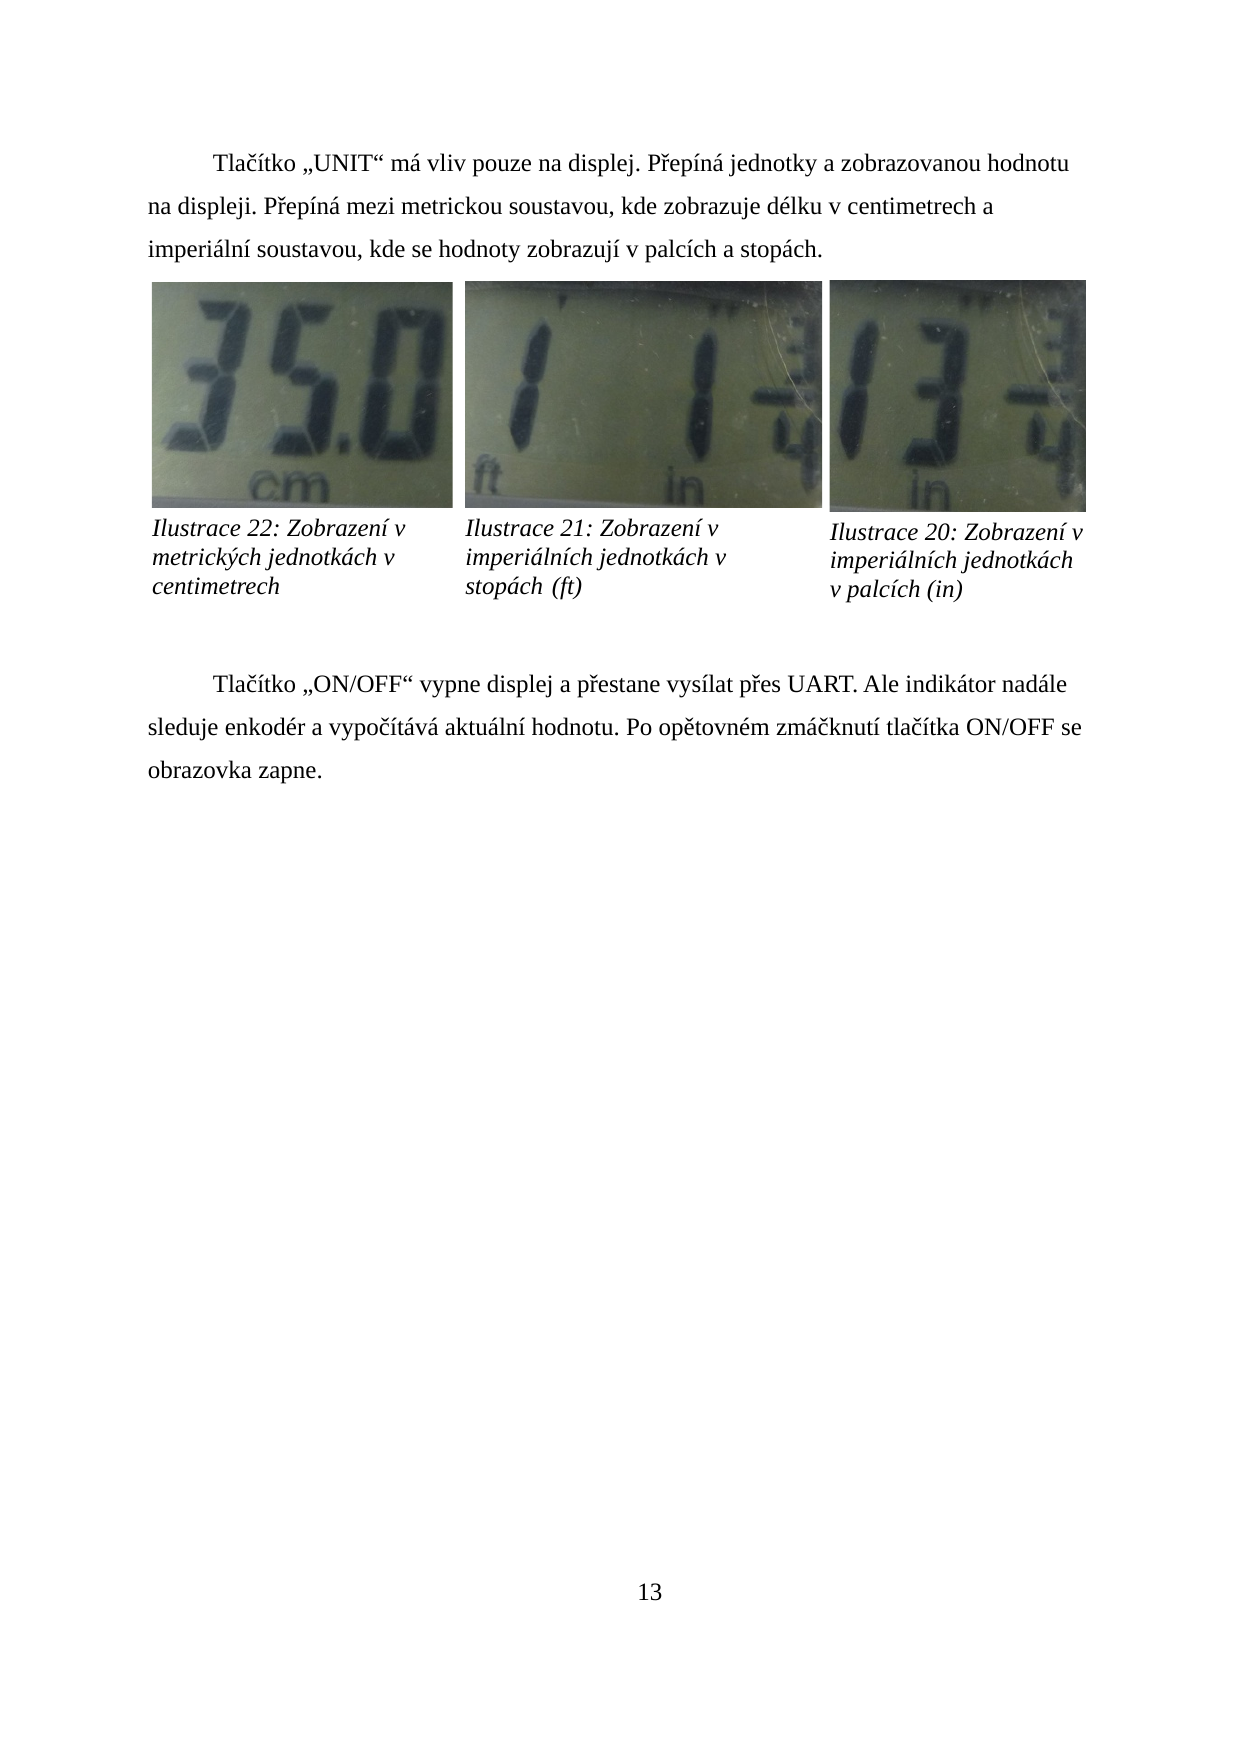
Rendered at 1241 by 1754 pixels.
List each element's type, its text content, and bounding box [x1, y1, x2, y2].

text Tlačítko „ON/OFF“ vypne displej a přestane vysílat přes UART. Ale indikátor nadále sleduje enkodér a vypočítává aktuální hodnotu. Po opětovném zmáčknutí tlačítka ON/OFF se obrazovka zapne. [148, 669, 1093, 784]
text Ilustrace 20: Zobrazení v imperiálních jednotkách v palcích (in) [829, 512, 1086, 603]
text Ilustrace 22: Zobrazení v metrických jednotkách v centimetrech [152, 508, 453, 599]
text Tlačítko „UNIT“ má vliv pouze na displej. Přepíná jednotky a zobrazovanou hodnotu na displeji. Přepíná mezi metrickou soustavou, kde zobrazuje délku v centimetrech a imperiální soustavou, kde se hodnoty zobrazují v palcích a stopách. [148, 148, 1093, 263]
picture [829, 280, 1086, 512]
picture [465, 281, 823, 508]
picture [151, 282, 453, 508]
text Ilustrace 21: Zobrazení v imperiálních jednotkách v stopách (ft) [465, 508, 822, 599]
